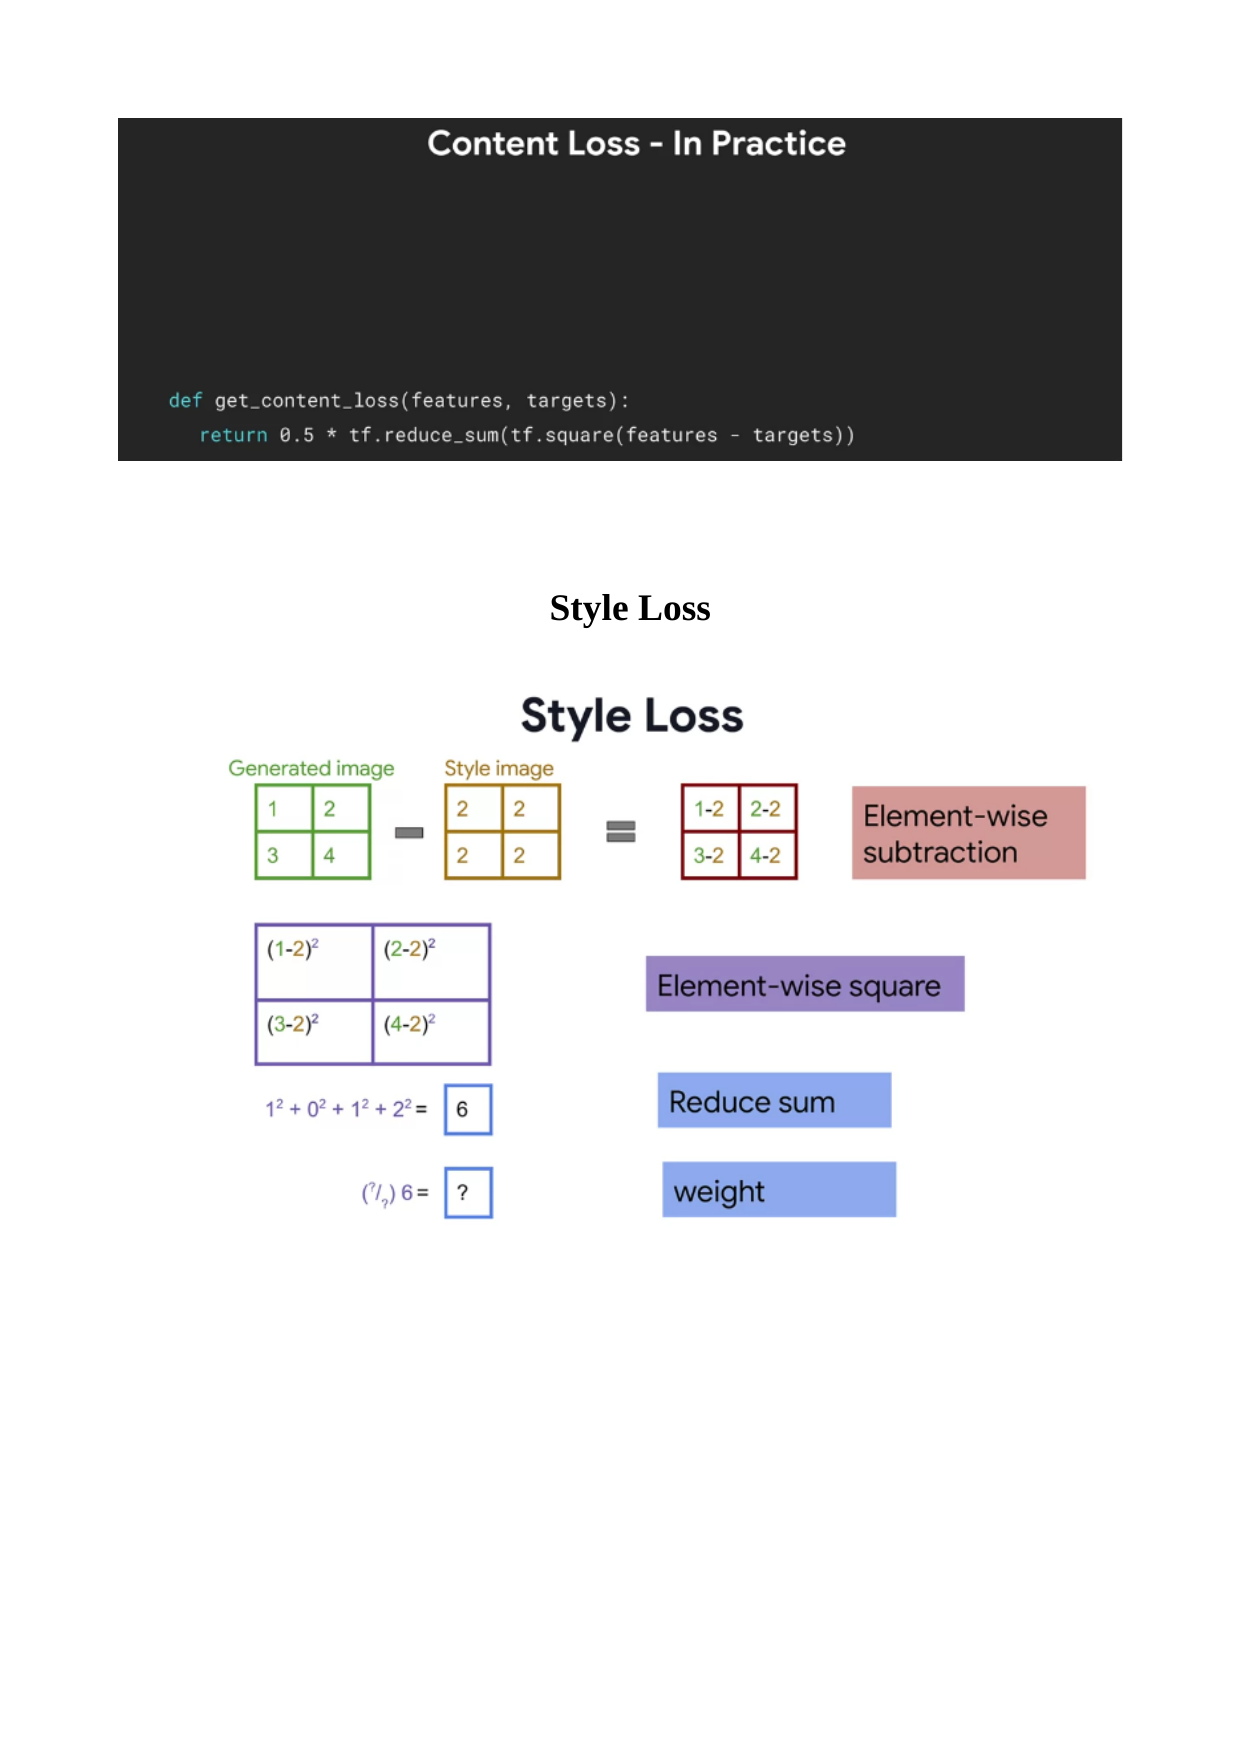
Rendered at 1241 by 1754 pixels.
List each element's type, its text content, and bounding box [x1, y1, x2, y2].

subtitle Style Loss [118, 585, 1122, 628]
picture [118, 688, 1123, 1228]
picture [118, 118, 1123, 461]
